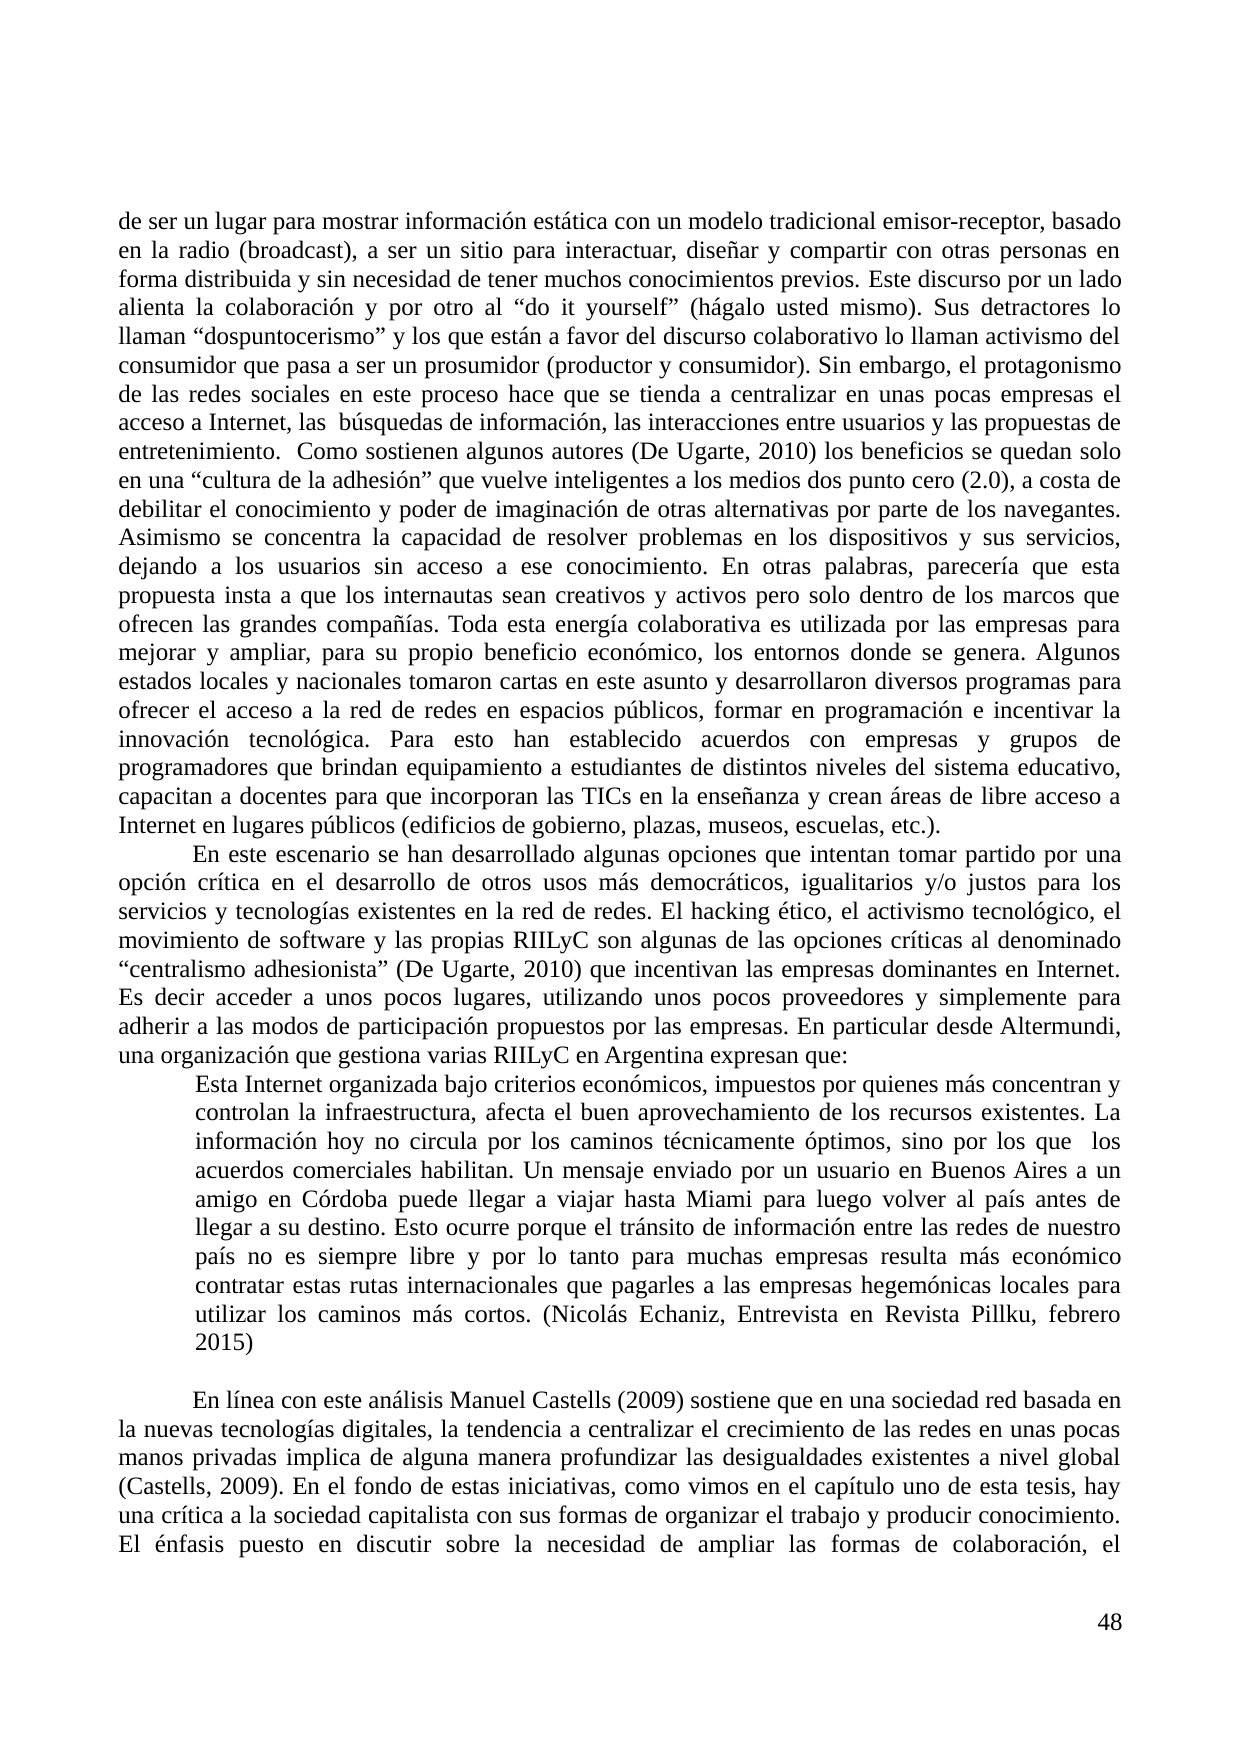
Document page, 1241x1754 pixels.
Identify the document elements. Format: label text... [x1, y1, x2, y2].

text Esta Internet organizada bajo criterios económicos, impuestos por quienes más concentran y controlan la infraestructura, afecta el buen aprovechamiento de los recursos existentes. La información hoy no circula por los caminos técnicamente óptimos, sino por los que los acuerdos comerciales habilitan. Un mensaje enviado por un usuario en Buenos Aires a un amigo en Córdoba puede llegar a viajar hasta Miami para luego volver al país antes de llegar a su destino. Esto ocurre porque el tránsito de información entre las redes de nuestro país no es siempre libre y por lo tanto para muchas empresas resulta más económico contratar estas rutas internacionales que pagarles a las empresas hegemónicas locales para utilizar los caminos más cortos. (Nicolás Echaniz, Entrevista en Revista Pillku, febrero 2015) [195, 1069, 1122, 1356]
text de ser un lugar para mostrar información estática con un modelo tradicional emisor-receptor, basado en la radio (broadcast), a ser un sitio para interactuar, diseñar y compartir con otras personas en forma distribuida y sin necesidad de tener muchos conocimientos previos. Este discurso por un lado alienta la colaboración y por otro al “do it yourself” (hágalo usted mismo). Sus detractores lo llaman “dospuntocerismo” y los que están a favor del discurso colaborativo lo llaman activismo del consumidor que pasa a ser un prosumidor (productor y consumidor). Sin embargo, el protagonismo de las redes sociales en este proceso hace que se tienda a centralizar en unas pocas empresas el acceso a Internet, las búsquedas de información, las interacciones entre usuarios y las propuestas de entretenimiento. Como sostienen algunos autores (De Ugarte, 2010) los beneficios se quedan solo en una “cultura de la adhesión” que vuelve inteligentes a los medios dos punto cero (2.0), a costa de debilitar el conocimiento y poder de imaginación de otras alternativas por parte de los navegantes. Asimismo se concentra la capacidad de resolver problemas en los dispositivos y sus servicios, dejando a los usuarios sin acceso a ese conocimiento. En otras palabras, parecería que esta propuesta insta a que los internautas sean creativos y activos pero solo dentro de los marcos que ofrecen las grandes compañías. Toda esta energía colaborativa es utilizada por las empresas para mejorar y ampliar, para su propio beneficio económico, los entornos donde se genera. Algunos estados locales y nacionales tomaron cartas en este asunto y desarrollaron diversos programas para ofrecer el acceso a la red de redes en espacios públicos, formar en programación e incentivar la innovación tecnológica. Para esto han establecido acuerdos con empresas y grupos de programadores que brindan equipamiento a estudiantes de distintos niveles del sistema educativo, capacitan a docentes para que incorporan las TICs en la enseñanza y crean áreas de libre acceso a Internet en lugares públicos (edificios de gobierno, plazas, museos, escuelas, etc.). [118, 206, 1122, 839]
text En línea con este análisis Manuel Castells (2009) sostiene que en una sociedad red basada en la nuevas tecnologías digitales, la tendencia a centralizar el crecimiento de las redes en unas pocas manos privadas implica de alguna manera profundizar las desigualdades existentes a nivel global (Castells, 2009). En el fondo de estas iniciativas, como vimos en el capítulo uno de esta tesis, hay una crítica a la sociedad capitalista con sus formas de organizar el trabajo y producir conocimiento. El énfasis puesto en discutir sobre la necesidad de ampliar las formas de colaboración, el [118, 1385, 1122, 1557]
text En este escenario se han desarrollado algunas opciones que intentan tomar partido por una opción crítica en el desarrollo de otros usos más democráticos, igualitarios y/o justos para los servicios y tecnologías existentes en la red de redes. El hacking ético, el activismo tecnológico, el movimiento de software y las propias RIILyC son algunas de las opciones críticas al denominado “centralismo adhesionista” (De Ugarte, 2010) que incentivan las empresas dominantes en Internet. Es decir acceder a unos pocos lugares, utilizando unos pocos proveedores y simplemente para adherir a las modos de participación propuestos por las empresas. En particular desde Altermundi, una organización que gestiona varias RIILyC en Argentina expresan que: [118, 839, 1122, 1069]
